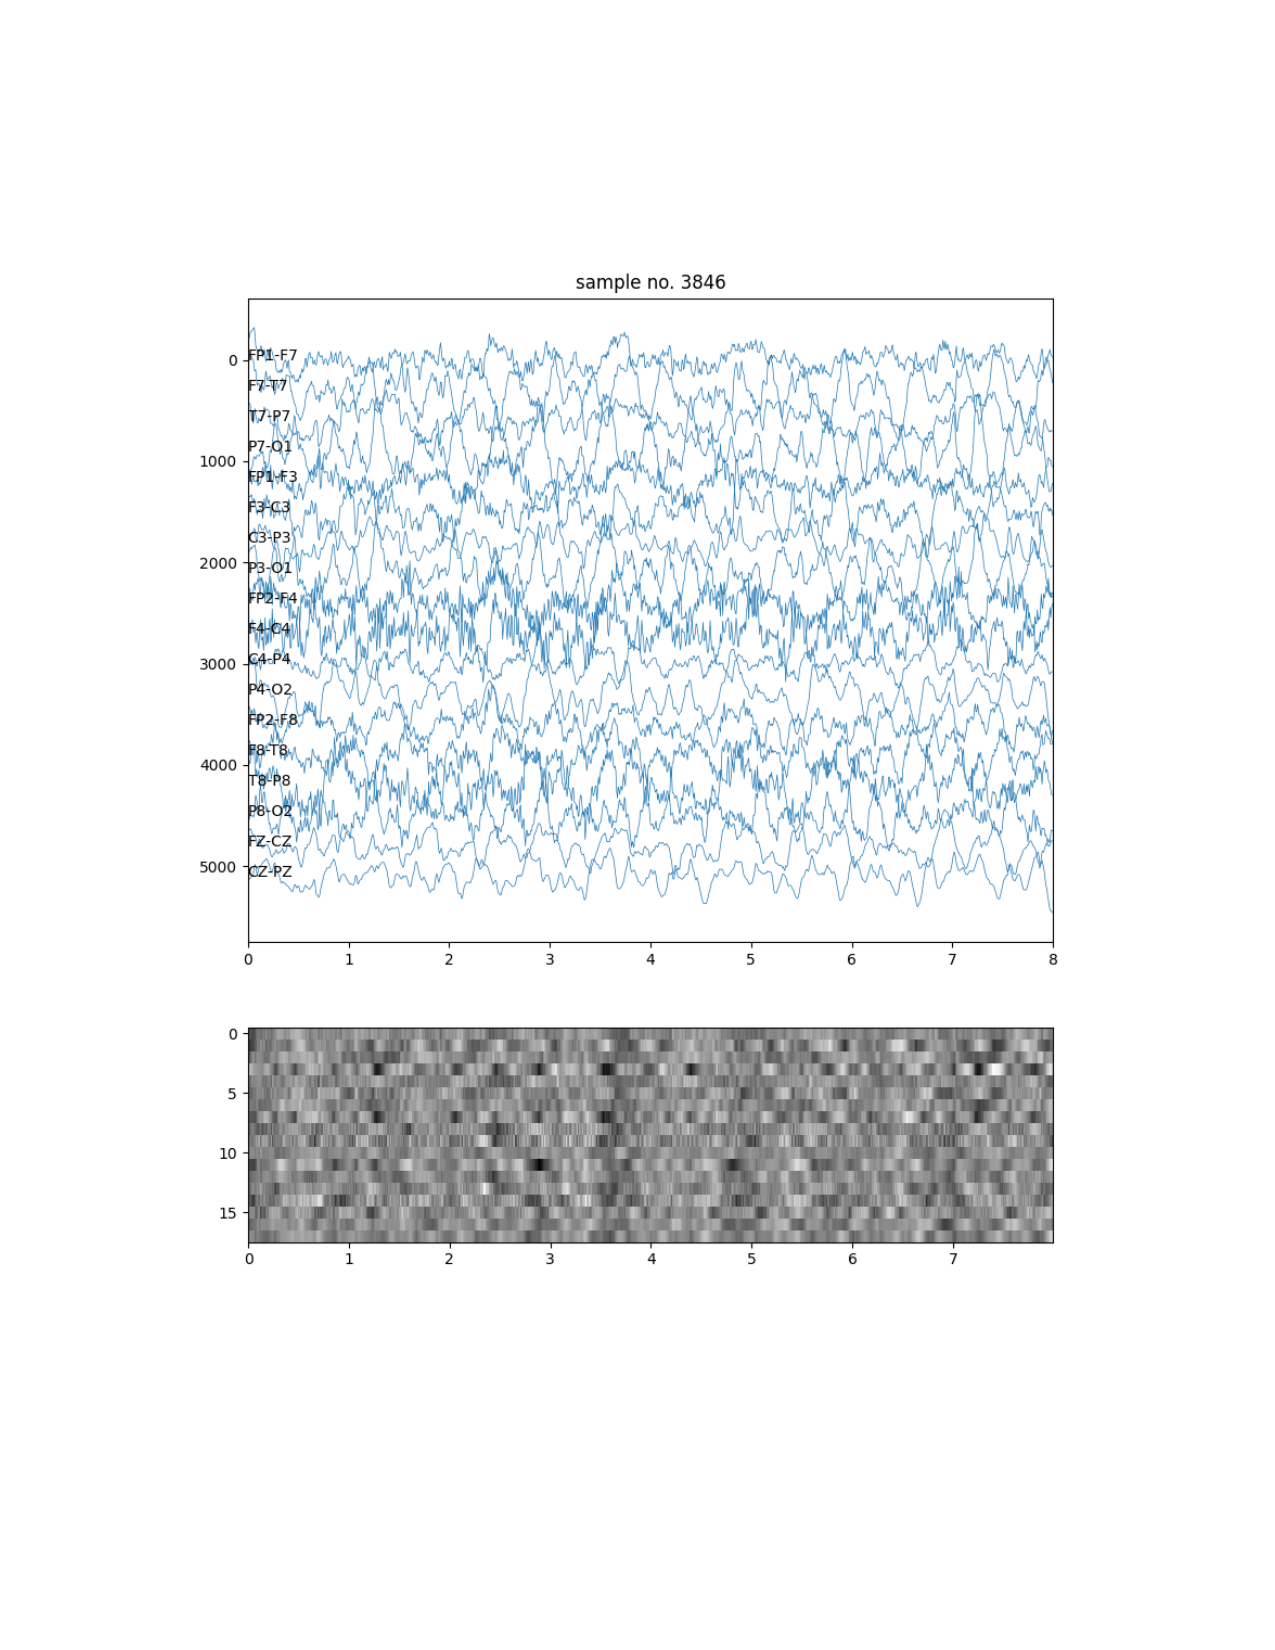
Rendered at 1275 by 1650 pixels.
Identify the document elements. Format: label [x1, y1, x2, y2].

picture [118, 151, 1157, 1377]
